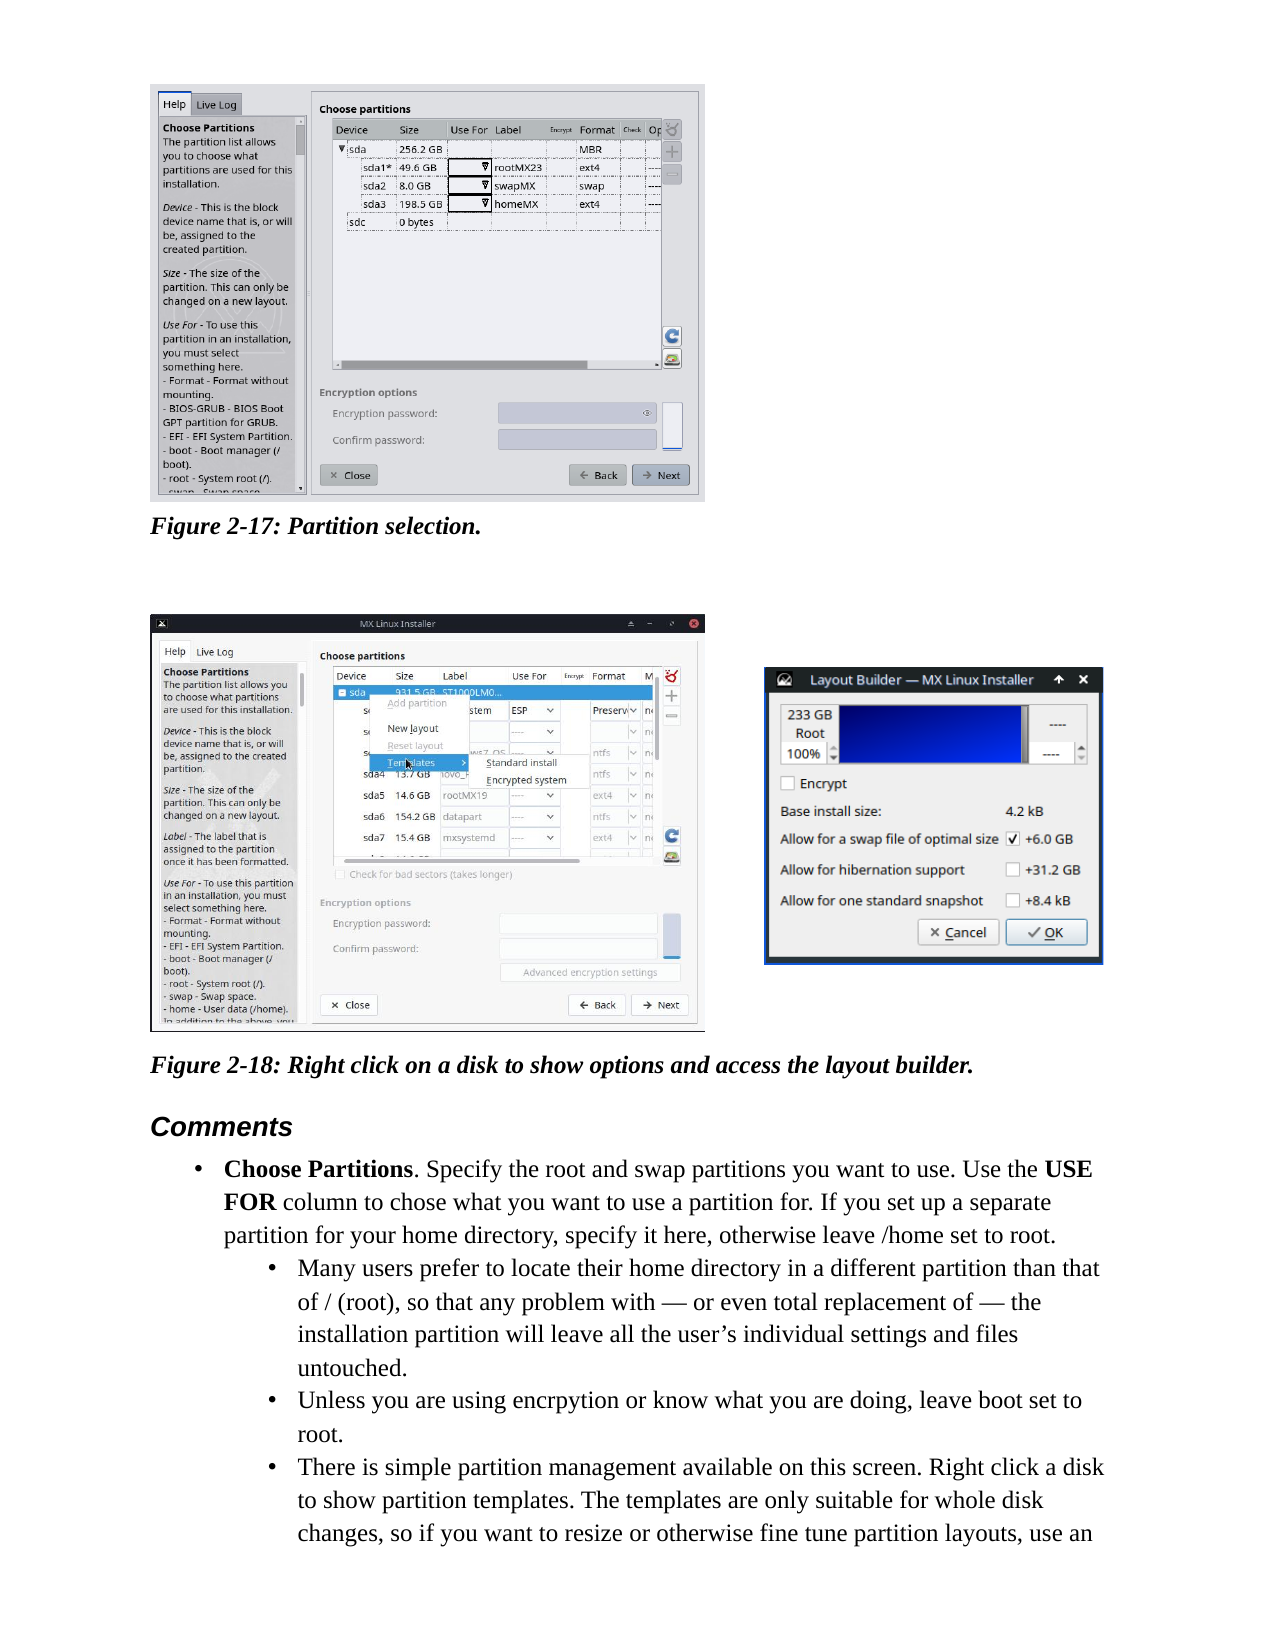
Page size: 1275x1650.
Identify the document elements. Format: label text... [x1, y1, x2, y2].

list Unless you are using encrpytion or know what you are doing, leave boot set to root. [268, 1386, 1125, 1447]
subtitle Comments [150, 1110, 1125, 1142]
list Many users prefer to locate their home directory in a different partition than that of / (root), so that any problem with — or even total replacement of — the installation partition will leave all the user’s individual settings and files untouched. [268, 1253, 1125, 1381]
picture [764, 667, 1104, 965]
picture [150, 84, 705, 502]
list Choose Partitions. Specify the root and swap partitions you want to use. Use the USE FOR column to chose what you want to use a partition for. If you set up a separate partition for your home directory, specify it here, otherwise leave /home set to root. [194, 1154, 1125, 1249]
picture [150, 614, 705, 1032]
list There is simple partition management available on this screen. Right click a disk to show partition templates. The templates are only suitable for whole disk changes, so if you want to resize or otherwise fine tune partition layouts, use an [268, 1452, 1125, 1546]
text Figure 2-18: Right click on a disk to show options and access the layout builder. [150, 1050, 1125, 1079]
text Figure 2-17: Partition selection. [150, 511, 1125, 540]
